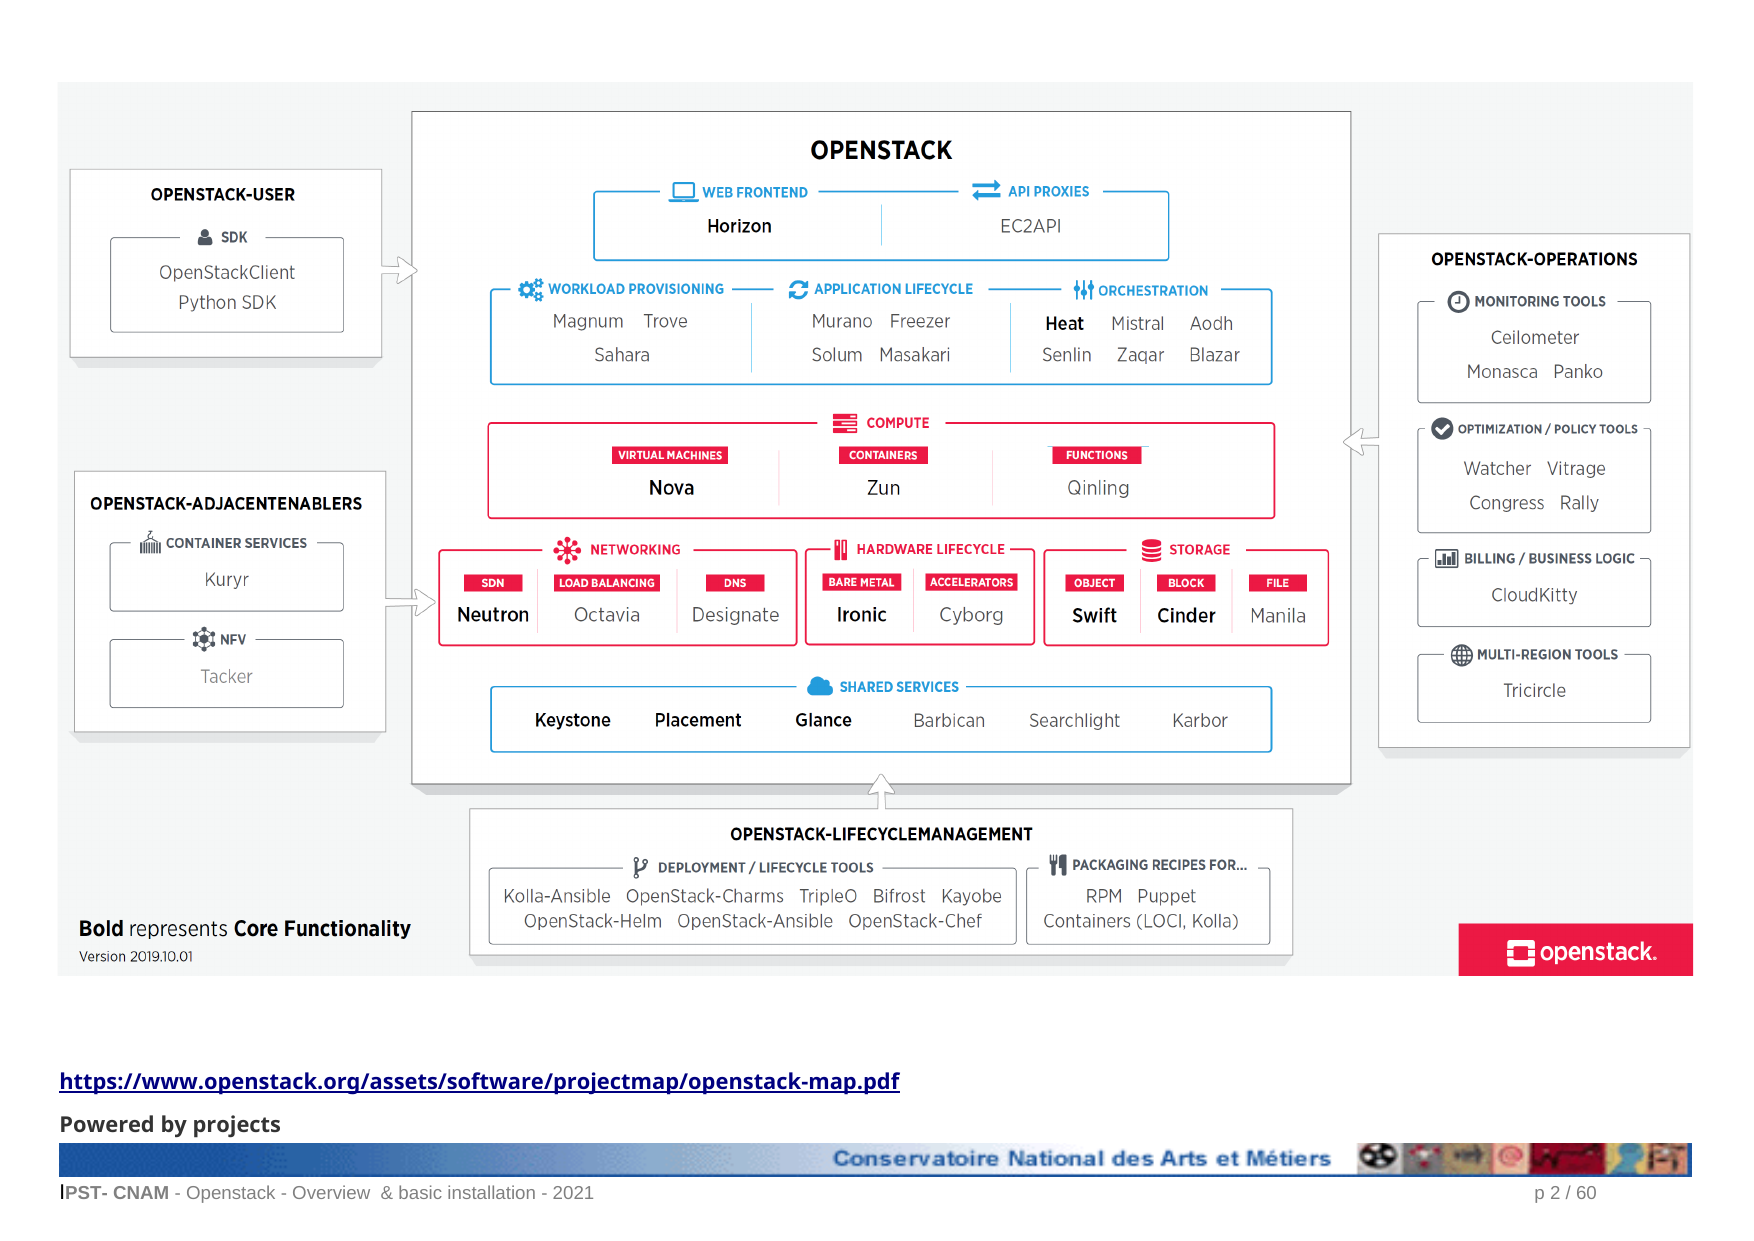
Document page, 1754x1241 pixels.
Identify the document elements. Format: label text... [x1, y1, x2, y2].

picture [57, 82, 1694, 976]
text Powered by projects [59, 1109, 1695, 1138]
text https://www.openstack.org/assets/software/projectmap/openstack-map.pdf [59, 1066, 1695, 1096]
